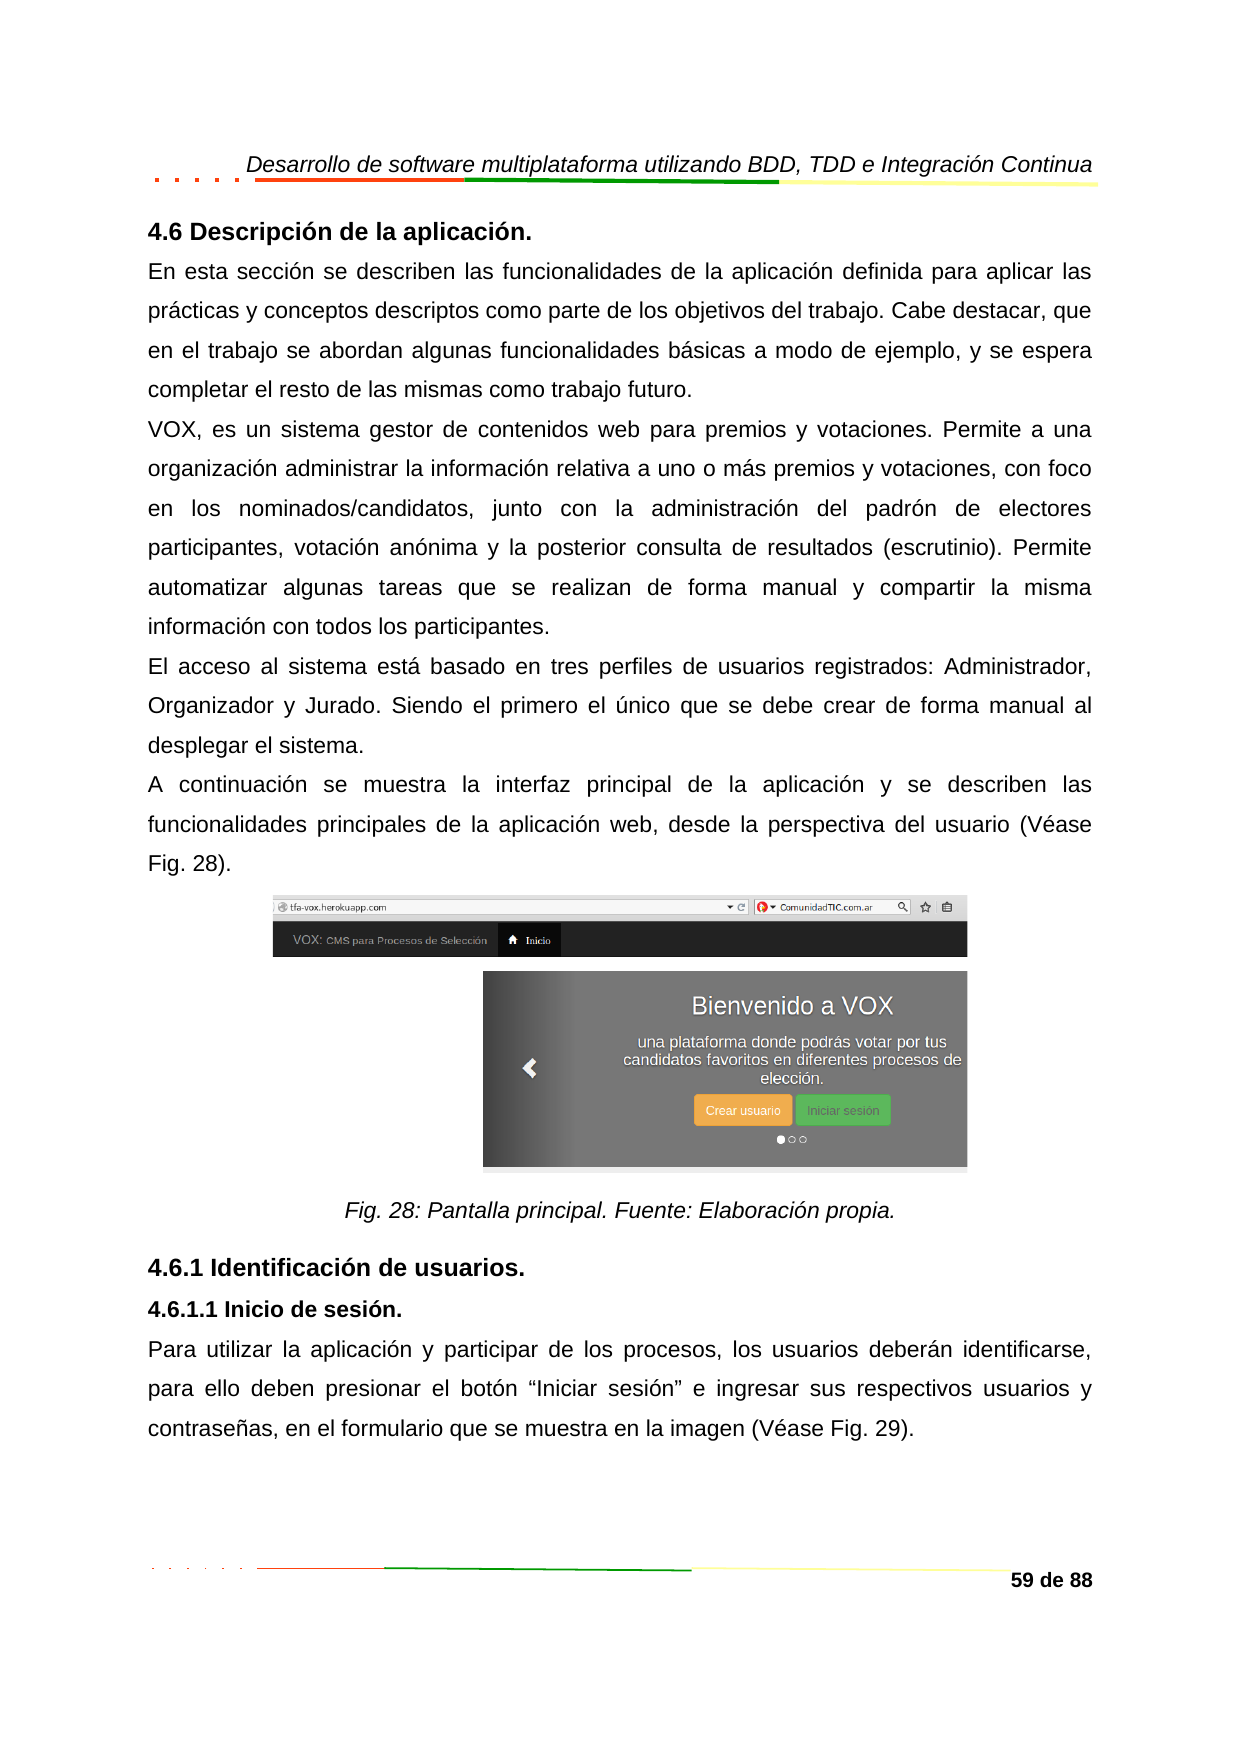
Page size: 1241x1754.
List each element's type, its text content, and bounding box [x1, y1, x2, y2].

text VOX, es un sistema gestor de contenidos web para premios y votaciones. Permite a una organización administrar la información relativa a uno o más premios y votaciones, con foco en los nominados/candidatos, junto con la administración del padrón de electores participantes, votación anónima y la posterior consulta de resultados (escrutinio). Permite automatizar algunas tareas que se realizan de forma manual y compartir la misma información con todos los participantes. [148, 416, 1093, 639]
text El acceso al sistema está basado en tres perfiles de usuarios registrados: Administrador, Organizador y Jurado. Siendo el primero el único que se debe crear de forma manual al desplegar el sistema. [148, 653, 1093, 758]
text Para utilizar la aplicación y participar de los procesos, los usuarios deberán identificarse, para ello deben presionar el botón “Iniciar sesión” e ingresar sus respectivos usuarios y contraseñas, en el formulario que se muestra en la imagen (Véase Fig. 29). [148, 1336, 1093, 1441]
text A continuación se muestra la interfaz principal de la aplicación y se describen las funcionalidades principales de la aplicación web, desde la perspectiva del usuario (Véase Fig. 28). [148, 771, 1093, 876]
table_cell Fig. 28: Pantalla principal. Fuente: Elaboración propia. [148, 1179, 1093, 1241]
text En esta sección se describen las funcionalidades de la aplicación definida para aplicar las prácticas y conceptos descriptos como parte de los objetivos del trabajo. Cabe destacar, que en el trabajo se abordan algunas funcionalidades básicas a modo de ejemplo, y se espera completar el resto de las mismas como trabajo futuro. [148, 258, 1093, 403]
subtitle 4.6 Descripción de la aplicación. [148, 217, 1093, 245]
table_header [148, 890, 1093, 1178]
text 4.6.1.1 Inicio de sesión. [148, 1296, 1093, 1323]
text 4.6.1 Identificación de usuarios. [148, 1253, 1093, 1282]
picture [272, 895, 968, 1173]
